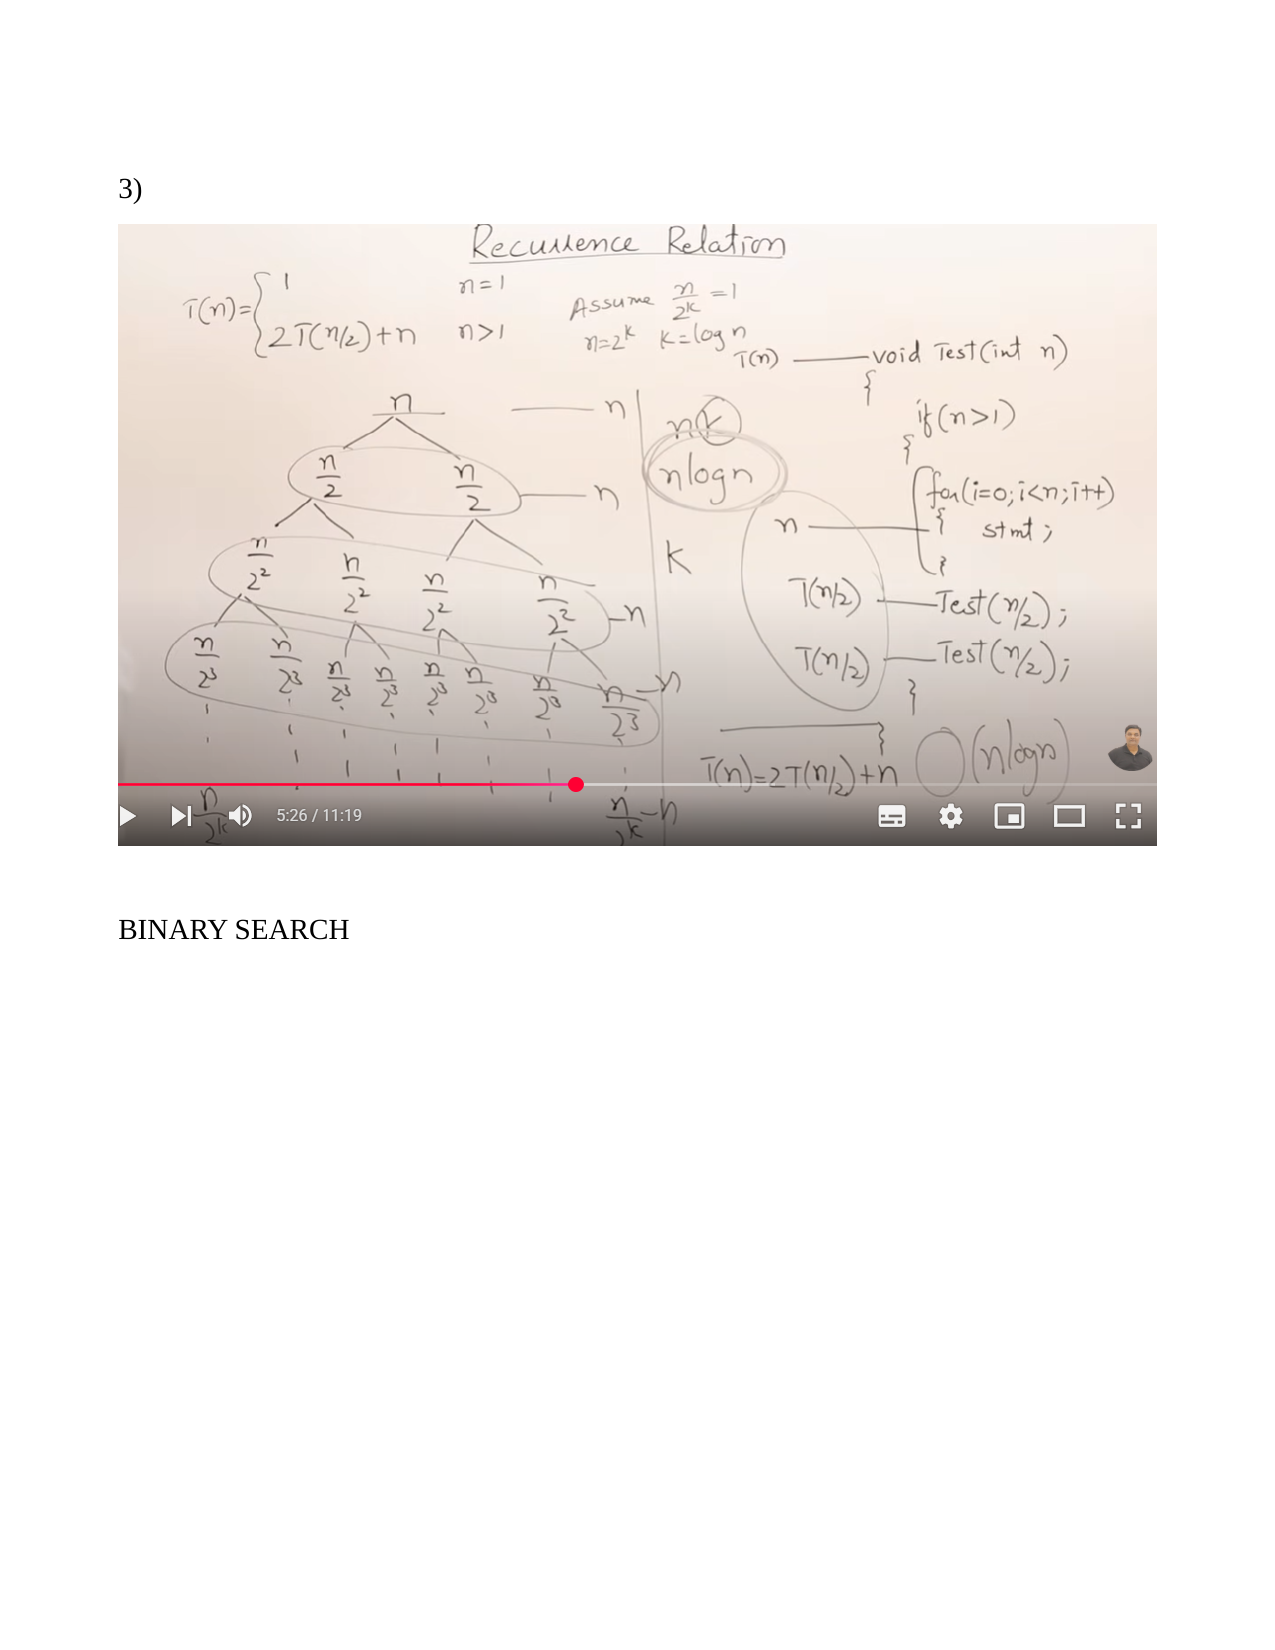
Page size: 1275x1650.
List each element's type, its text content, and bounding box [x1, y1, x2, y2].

text BINARY SEARCH [118, 912, 1157, 946]
picture [118, 224, 1157, 854]
text 3) [118, 171, 1157, 205]
